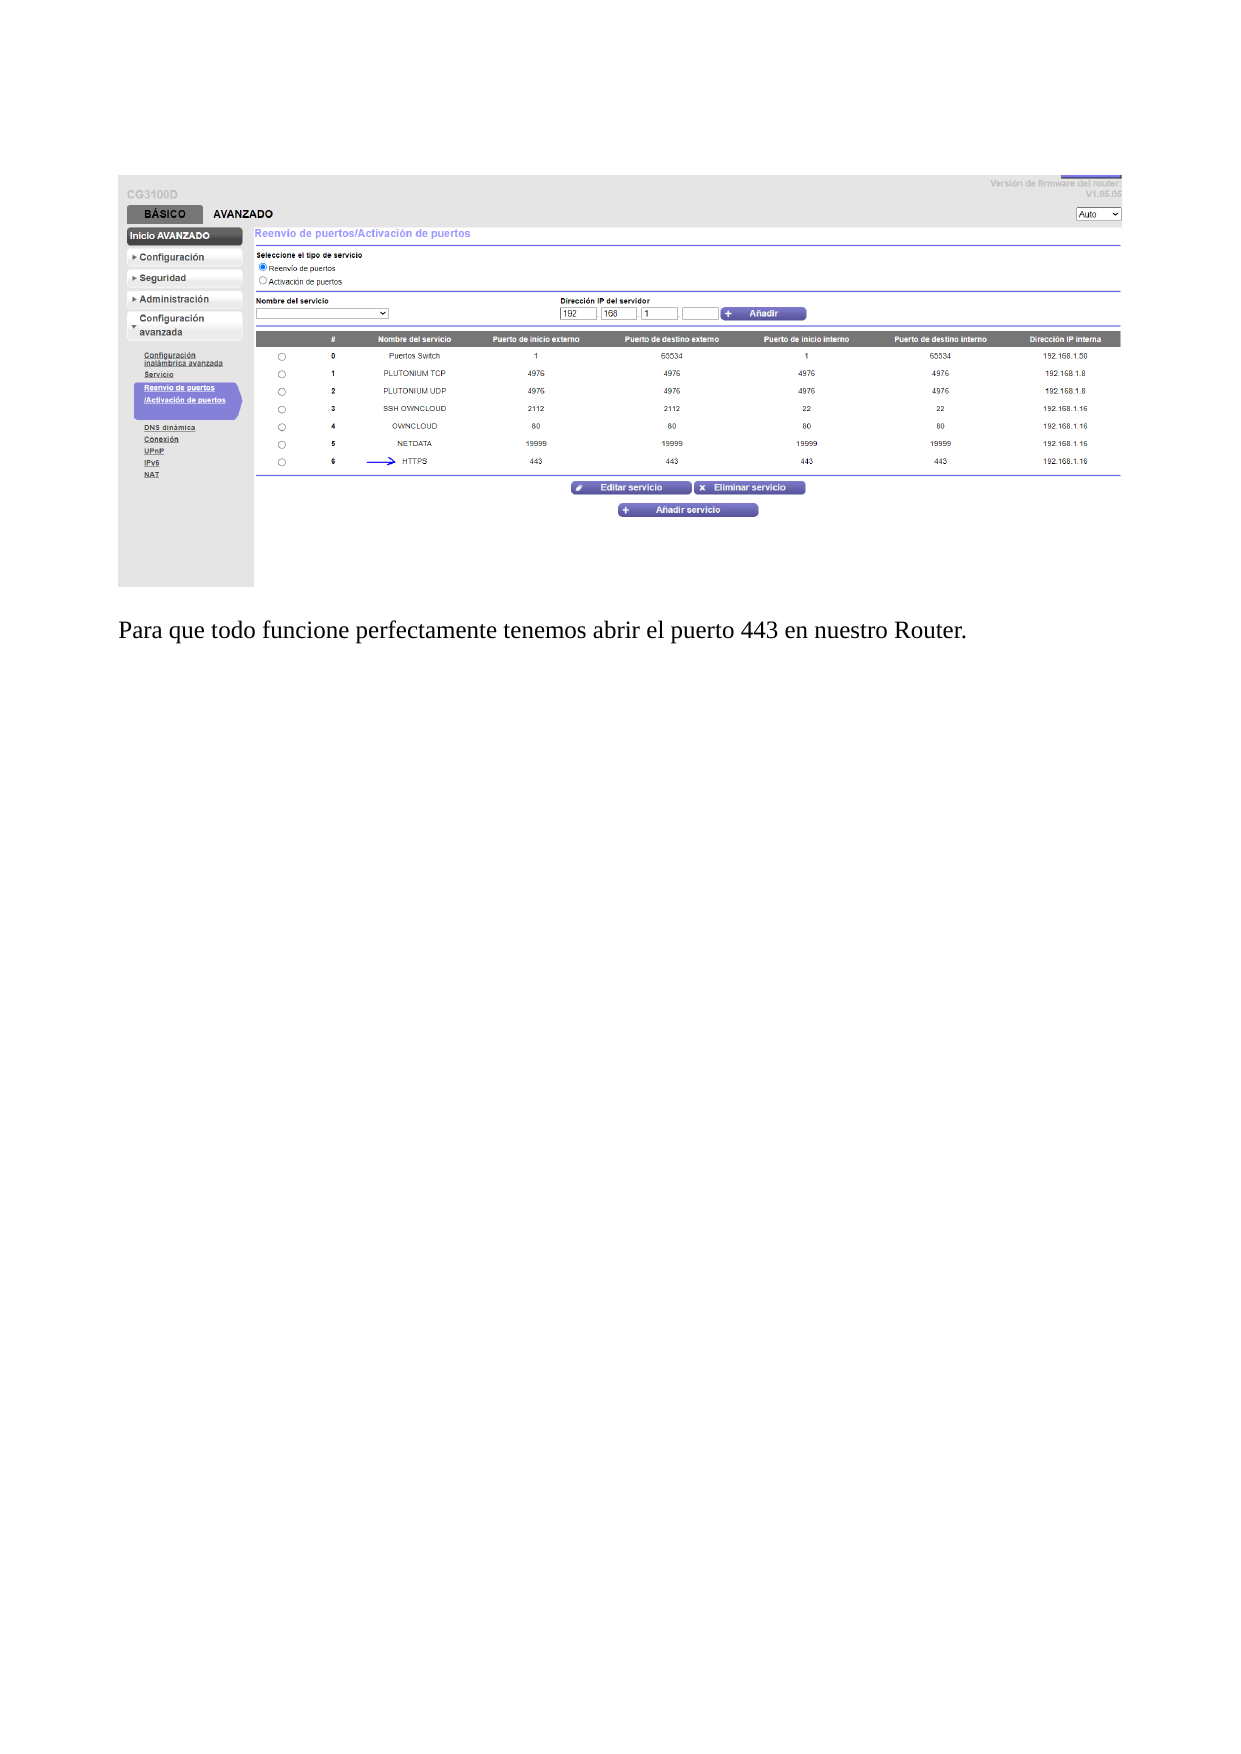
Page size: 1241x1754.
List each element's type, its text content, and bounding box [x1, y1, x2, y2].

text Para que todo funcione perfectamente tenemos abrir el puerto 443 en nuestro Router. [118, 615, 1122, 644]
picture [118, 175, 1123, 587]
